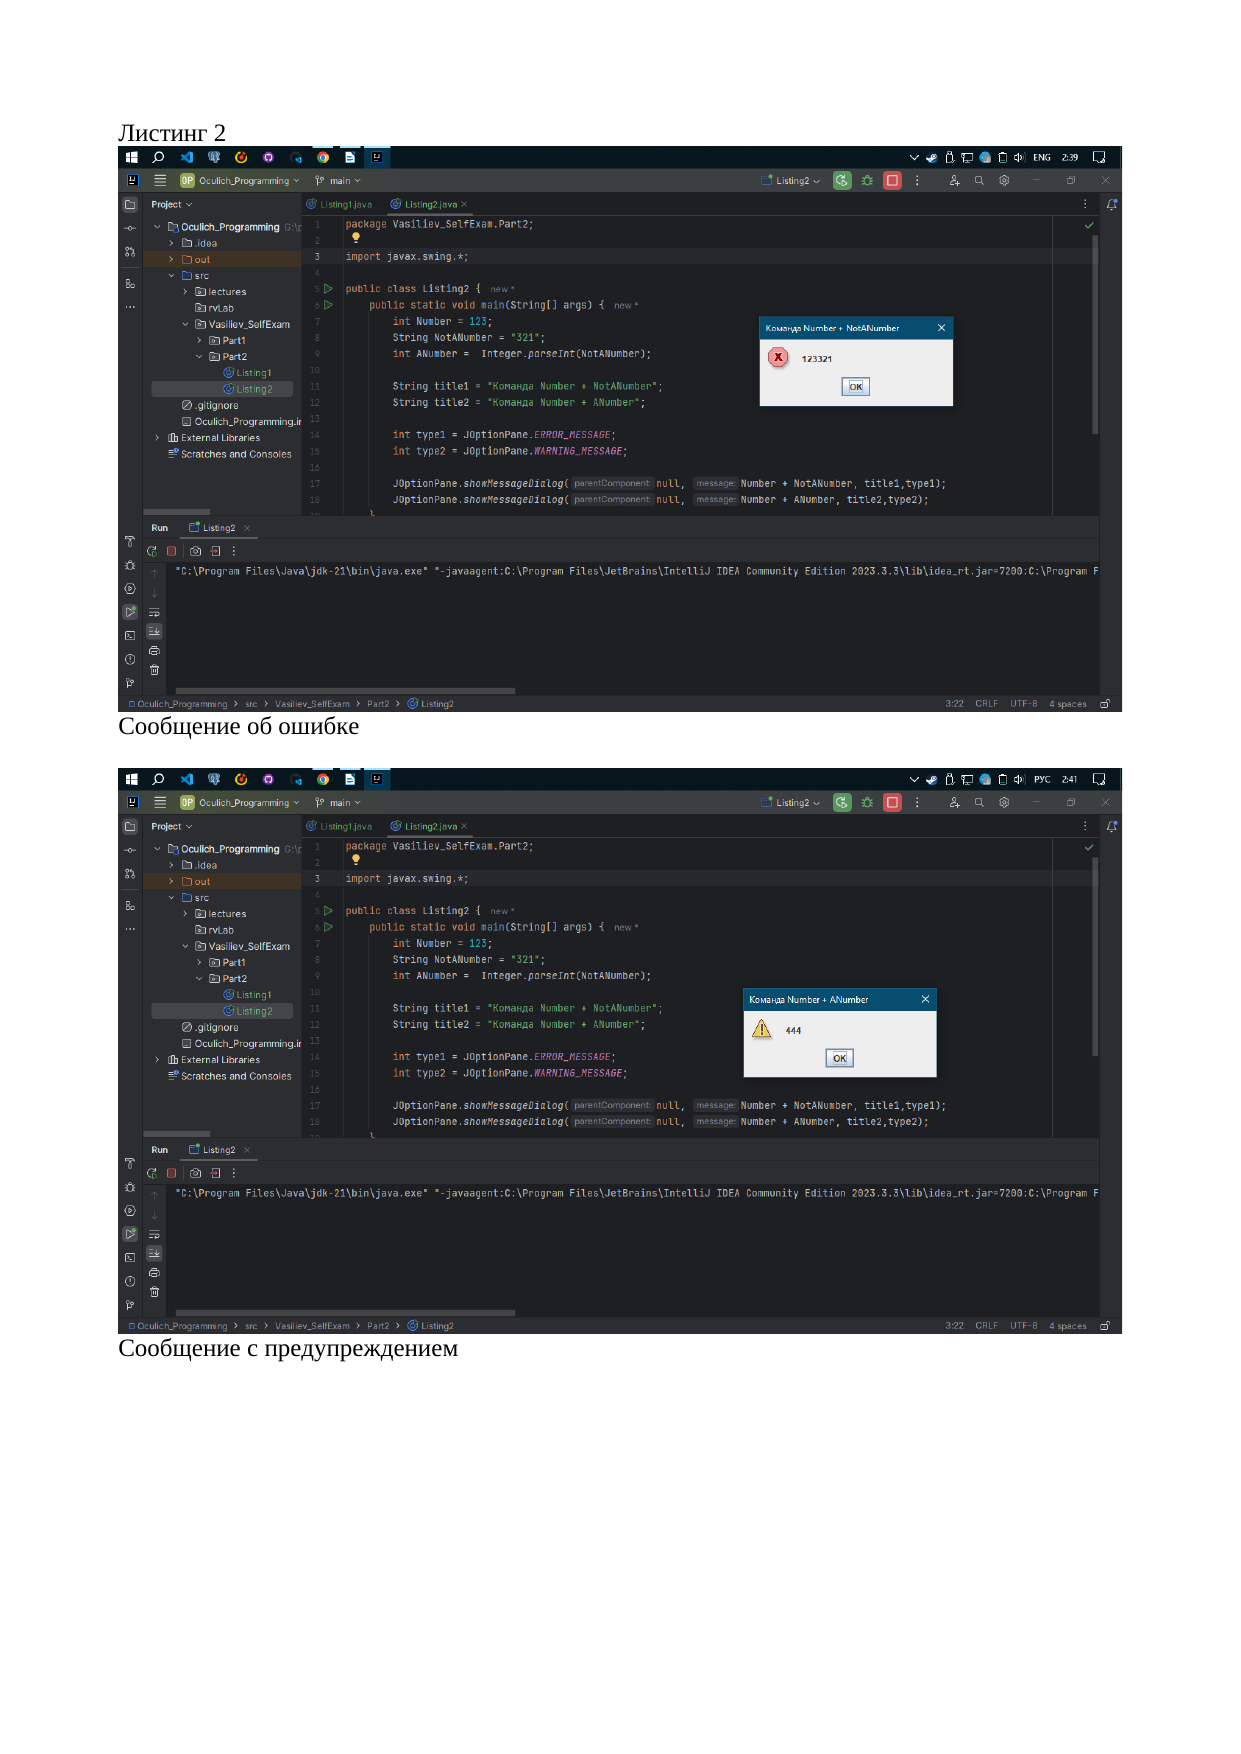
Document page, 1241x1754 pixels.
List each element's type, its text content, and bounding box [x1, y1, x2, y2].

text Листинг 2 [118, 118, 1122, 146]
picture [118, 146, 1123, 712]
text Сообщение с предупреждением [118, 1334, 1122, 1362]
picture [118, 768, 1123, 1334]
text Сообщение об ошибке [118, 712, 1122, 740]
